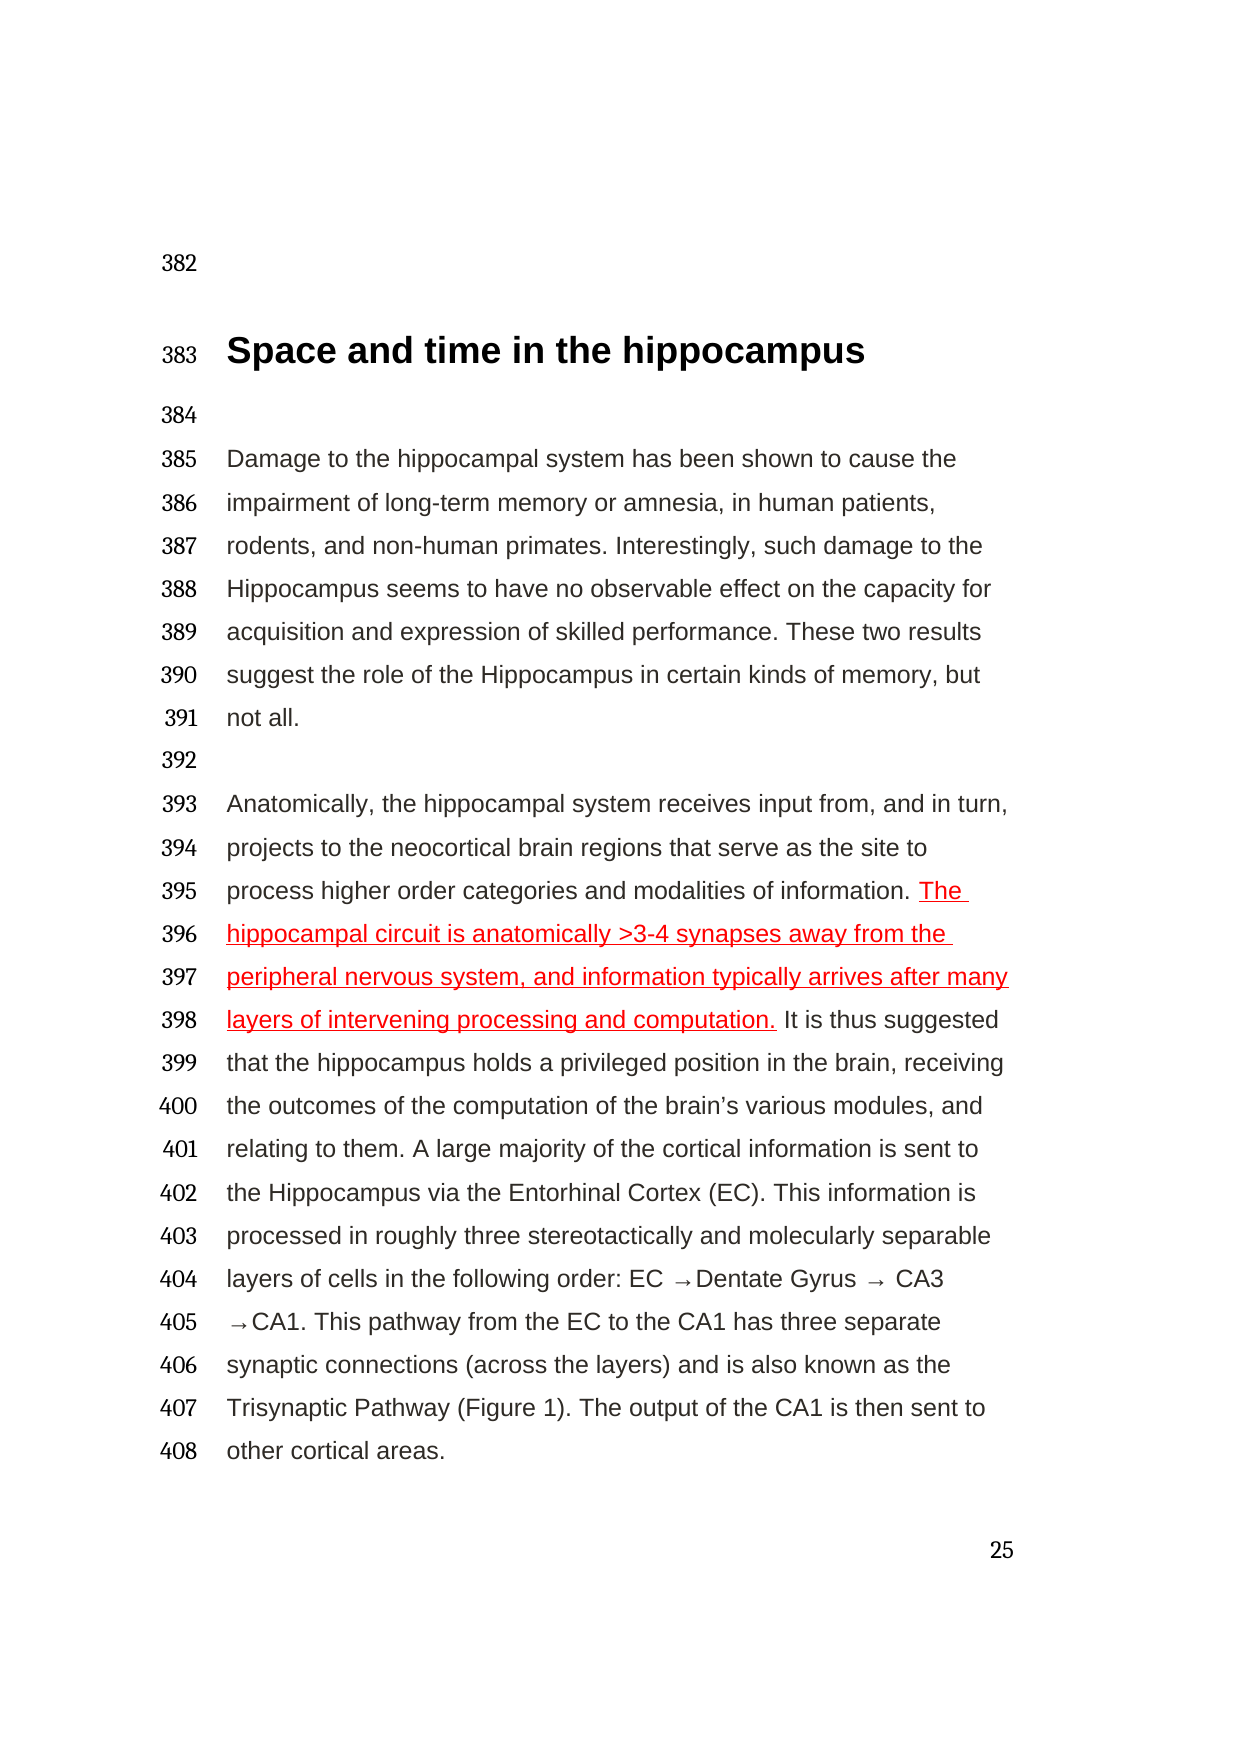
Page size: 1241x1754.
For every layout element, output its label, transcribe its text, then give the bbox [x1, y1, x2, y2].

text Damage to the hippocampal system has been shown to cause the impairment of long-term memory or amnesia, in human patients, rodents, and non-human primates. Interestingly, such damage to the Hippocampus seems to have no observable effect on the capacity for acquisition and expression of skilled performance. These two results suggest the role of the Hippocampus in certain kinds of memory, but not all. [226, 444, 1014, 732]
text Anatomically, the hippocampal system receives input from, and in turn, projects to the neocortical brain regions that serve as the site to process higher order categories and modalities of information. The hippocampal circuit is anatomically >3-4 synapses away from the peripheral nervous system, and information typically arrives after many layers of intervening processing and computation. It is thus suggested that the hippocampus holds a privileged position in the brain, receiving the outcomes of the computation of the brain’s various modules, and relating to them. A large majority of the cortical information is sent to the Hippocampus via the Entorhinal Cortex (EC). This information is processed in roughly three stereotactically and molecularly separable layers of cells in the following order: EC →Dentate Gyrus → CA3 →CA1. This pathway from the EC to the CA1 has three separate synaptic connections (across the layers) and is also known as the Trisynaptic Pathway (Figure 1). The output of the CA1 is then sent to other cortical areas. [226, 789, 1014, 1465]
subtitle Space and time in the hippocampus [226, 328, 1014, 371]
